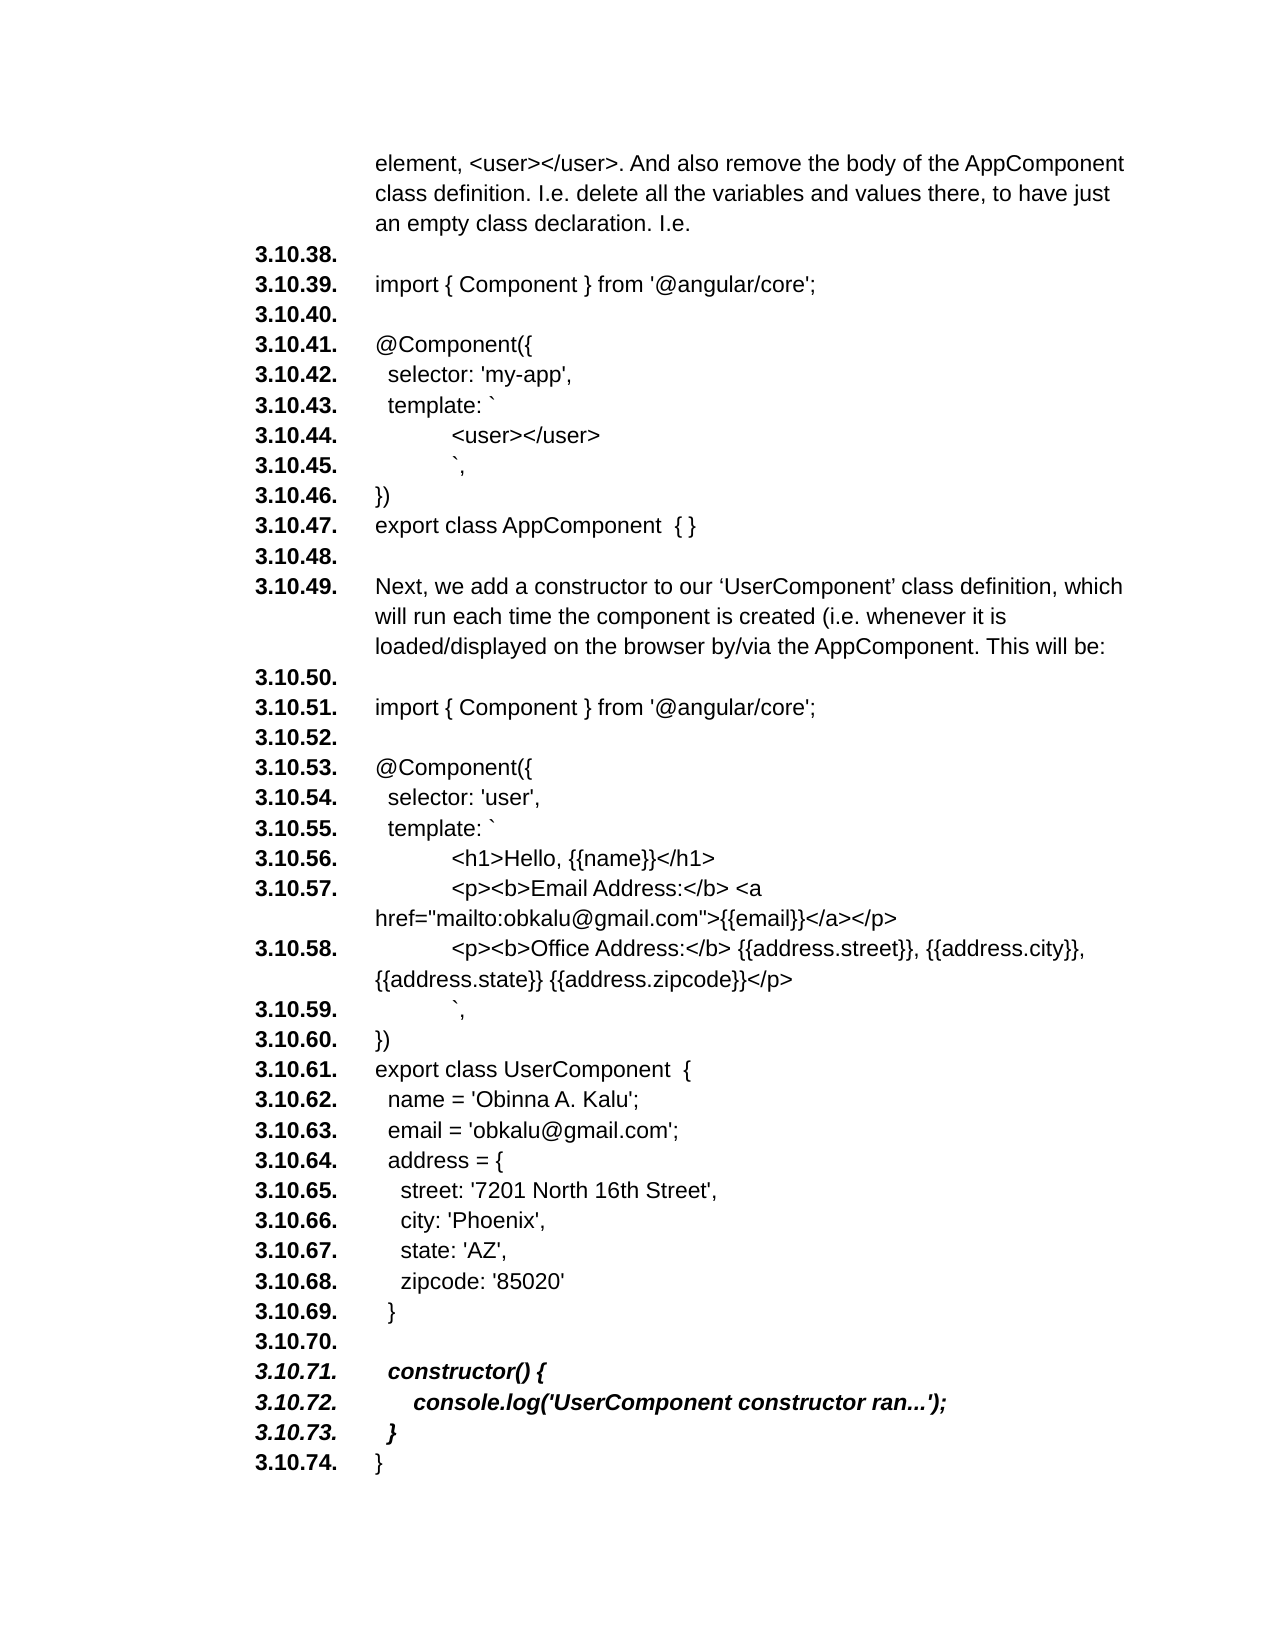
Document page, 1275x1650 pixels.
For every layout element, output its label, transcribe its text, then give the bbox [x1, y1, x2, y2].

list selector: 'user', [337, 784, 1125, 811]
list import { Component } from '@angular/core'; [337, 271, 1125, 297]
list `, [337, 996, 1125, 1022]
list export class AppComponent { } [337, 512, 1125, 539]
list template: ` [337, 814, 1125, 841]
list } [337, 1449, 1125, 1475]
list street: '7201 North 16th Street', [337, 1177, 1125, 1203]
list }) [337, 1026, 1125, 1052]
list } [337, 1419, 1125, 1445]
list }) [337, 482, 1125, 509]
list <user></user> [337, 422, 1125, 448]
list element, <user></user>. And also remove the body of the AppComponent class definition. I.e. delete all the variables and values there, to have just an empty class declaration. I.e. [337, 150, 1125, 237]
list import { Component } from '@angular/core'; [337, 694, 1125, 720]
list constructor() { [337, 1358, 1125, 1385]
list `, [337, 452, 1125, 478]
list export class UserComponent { [337, 1056, 1125, 1083]
list selector: 'my-app', [337, 361, 1125, 388]
list @Component({ [337, 754, 1125, 781]
list Next, we add a constructor to our ‘UserComponent’ class definition, which will run each time the component is created (i.e. whenever it is loaded/displayed on the browser by/via the AppComponent. This will be: [337, 573, 1125, 660]
list state: 'AZ', [337, 1237, 1125, 1264]
list console.log('UserComponent constructor ran...'); [337, 1388, 1125, 1415]
list <p><b>Email Address:</b> <a href="mailto:obkalu@gmail.com">{{email}}</a></p> [337, 875, 1125, 932]
list template: ` [337, 392, 1125, 418]
list name = 'Obinna A. Kalu'; [337, 1086, 1125, 1113]
list @Component({ [337, 331, 1125, 358]
list email = 'obkalu@gmail.com'; [337, 1117, 1125, 1143]
list } [337, 1298, 1125, 1324]
list <h1>Hello, {{name}}</h1> [337, 845, 1125, 871]
list <p><b>Office Address:</b> {{address.street}}, {{address.city}}, {{address.state}} {{address.zipcode}}</p> [337, 935, 1125, 992]
list city: 'Phoenix', [337, 1207, 1125, 1234]
list address = { [337, 1147, 1125, 1173]
list zipcode: '85020' [337, 1268, 1125, 1294]
